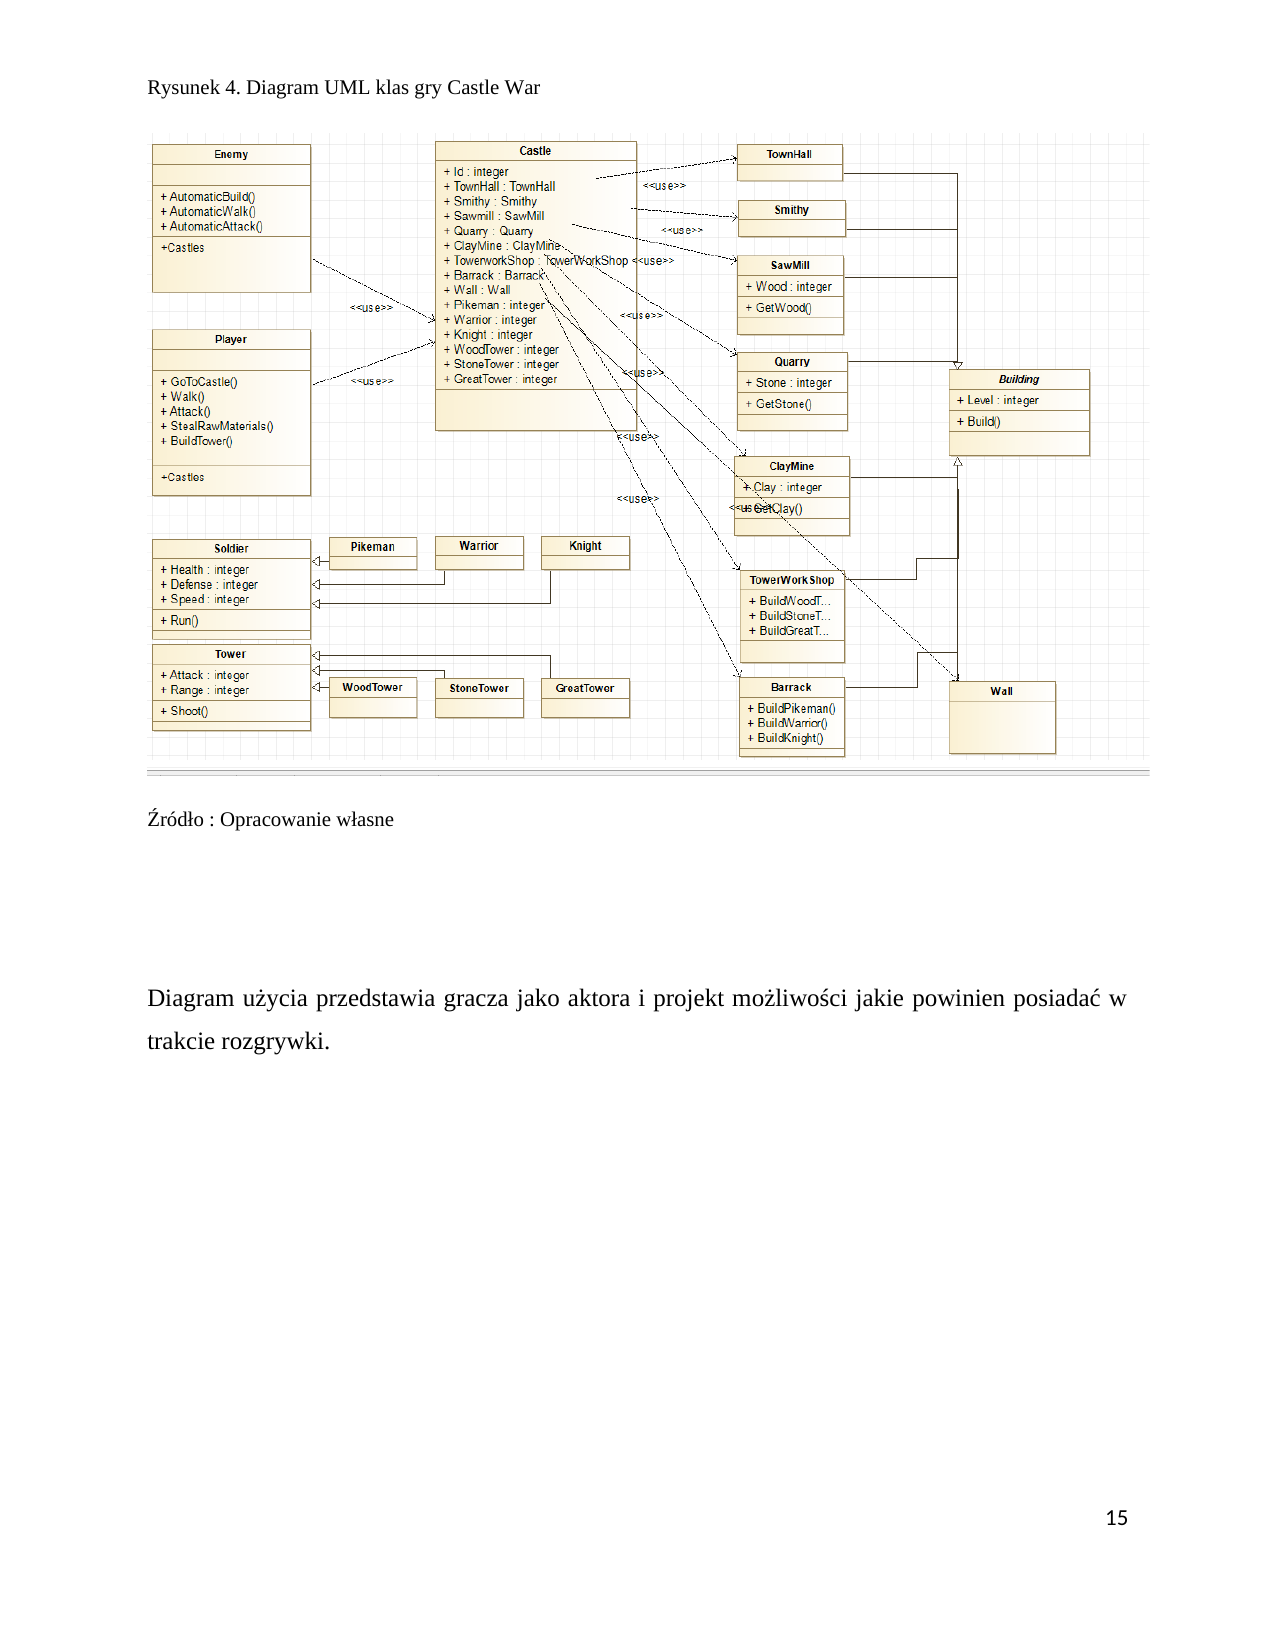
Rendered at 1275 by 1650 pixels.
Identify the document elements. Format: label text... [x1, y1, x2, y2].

text Rysunek 4. Diagram UML klas gry Castle War [147, 75, 1128, 99]
text Diagram użycia przedstawia gracza jako aktora i projekt możliwości jakie powinien posiadać w trakcie rozgrywki. [147, 983, 1128, 1055]
text Źródło : Opracowanie własne [147, 806, 1128, 831]
